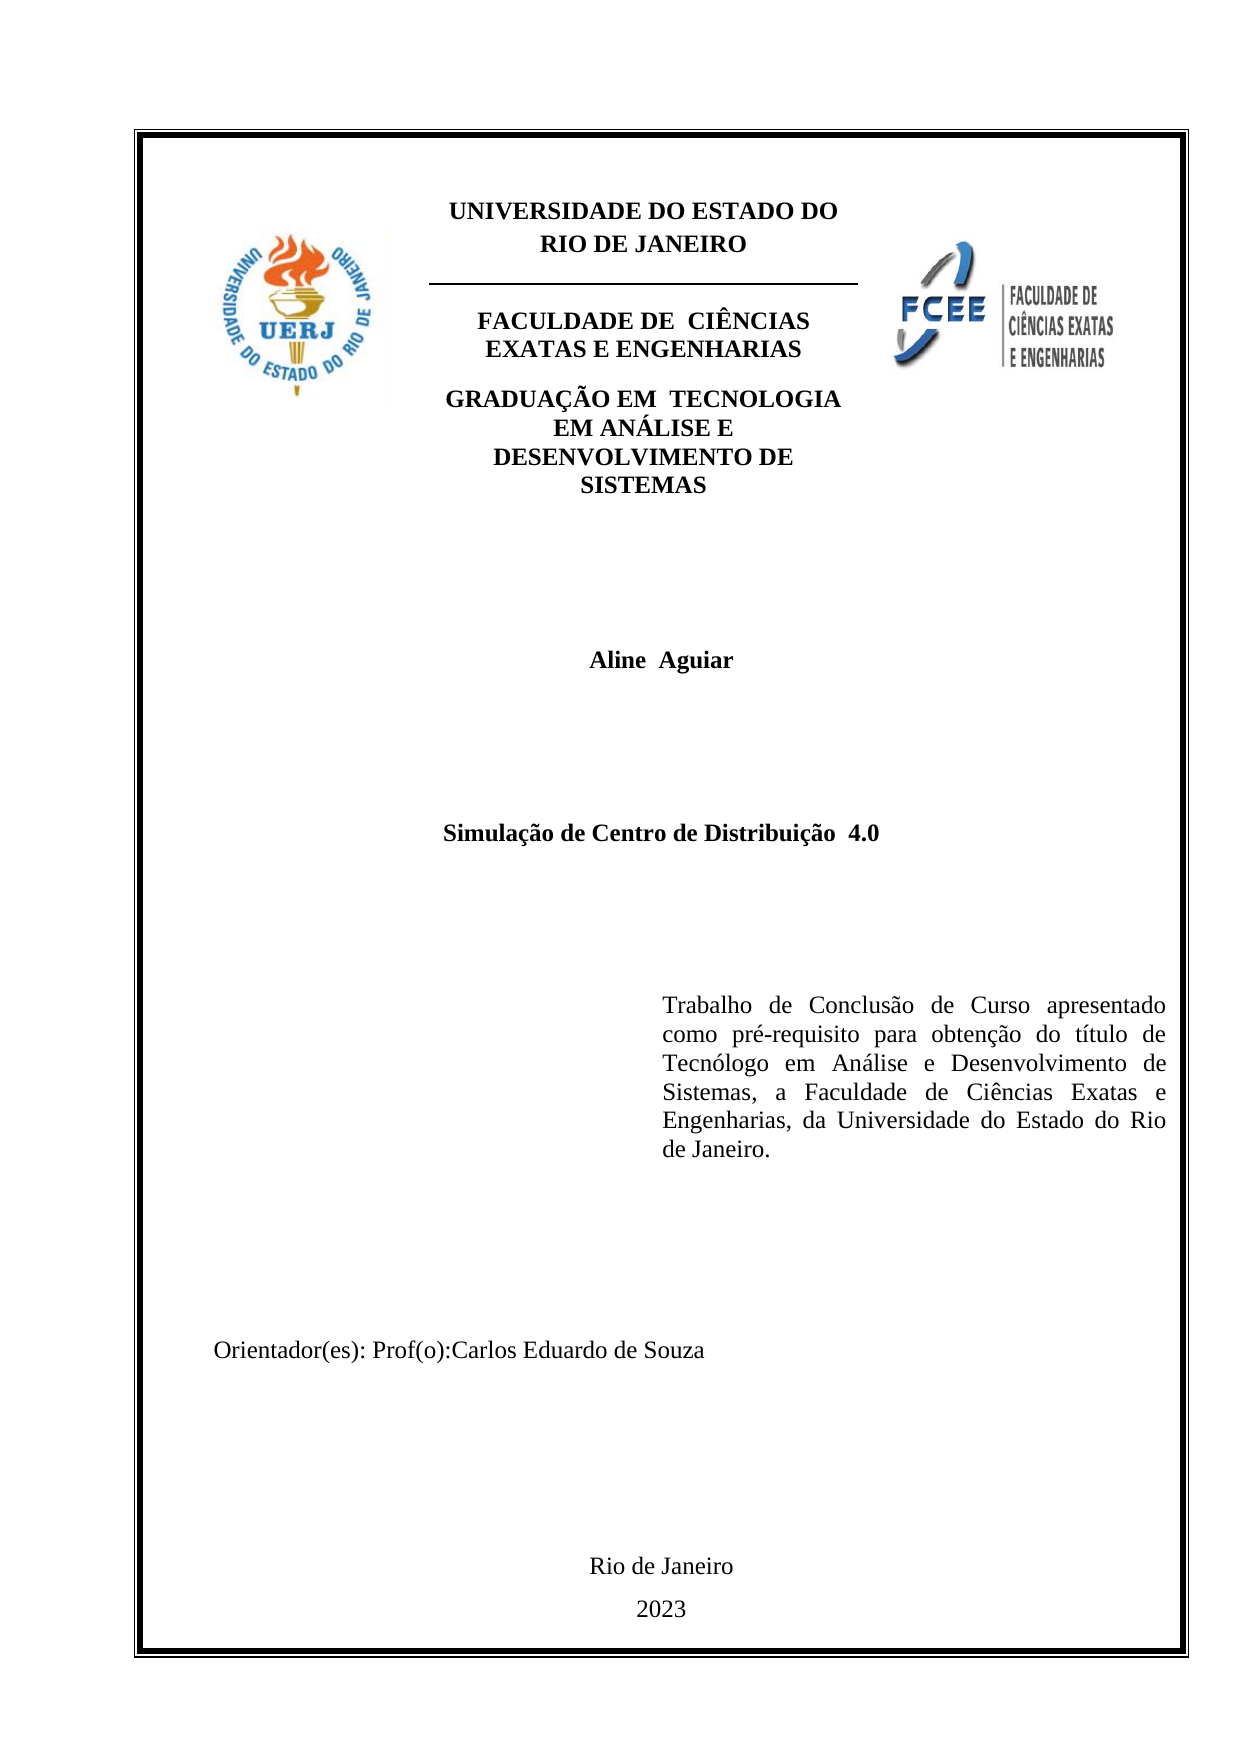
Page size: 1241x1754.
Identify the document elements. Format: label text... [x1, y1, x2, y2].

subtitle Aline Aguiar [156, 646, 1167, 674]
text Trabalho de Conclusão de Curso apresentado como pré-requisito para obtenção do título de Tecnólogo em Análise e Desenvolvimento de Sistemas, a Faculdade de Ciências Exatas e Engenharias, da Universidade do Estado do Rio de Janeiro. [662, 991, 1167, 1163]
text Orientador(es): Prof(o):Carlos Eduardo de Souza [213, 1336, 1167, 1364]
table_header [186, 144, 417, 520]
picture [200, 222, 392, 407]
text Rio de Janeiro [156, 1551, 1167, 1580]
table_header [870, 144, 1137, 520]
subtitle Simulação de Centro de Distribuição 4.0 [156, 818, 1167, 847]
table_header UNIVERSIDADE DO ESTADO DO RIO DE JANEIRO FACULDADE DE CIÊNCIAS EXATAS E ENGENHARIAS GRADUAÇÃO EM TECNOLOGIA EM ANÁLISE E DESENVOLVIMENTO DE SISTEMAS [417, 144, 870, 520]
picture [881, 219, 1123, 386]
text 2023 [156, 1594, 1167, 1623]
